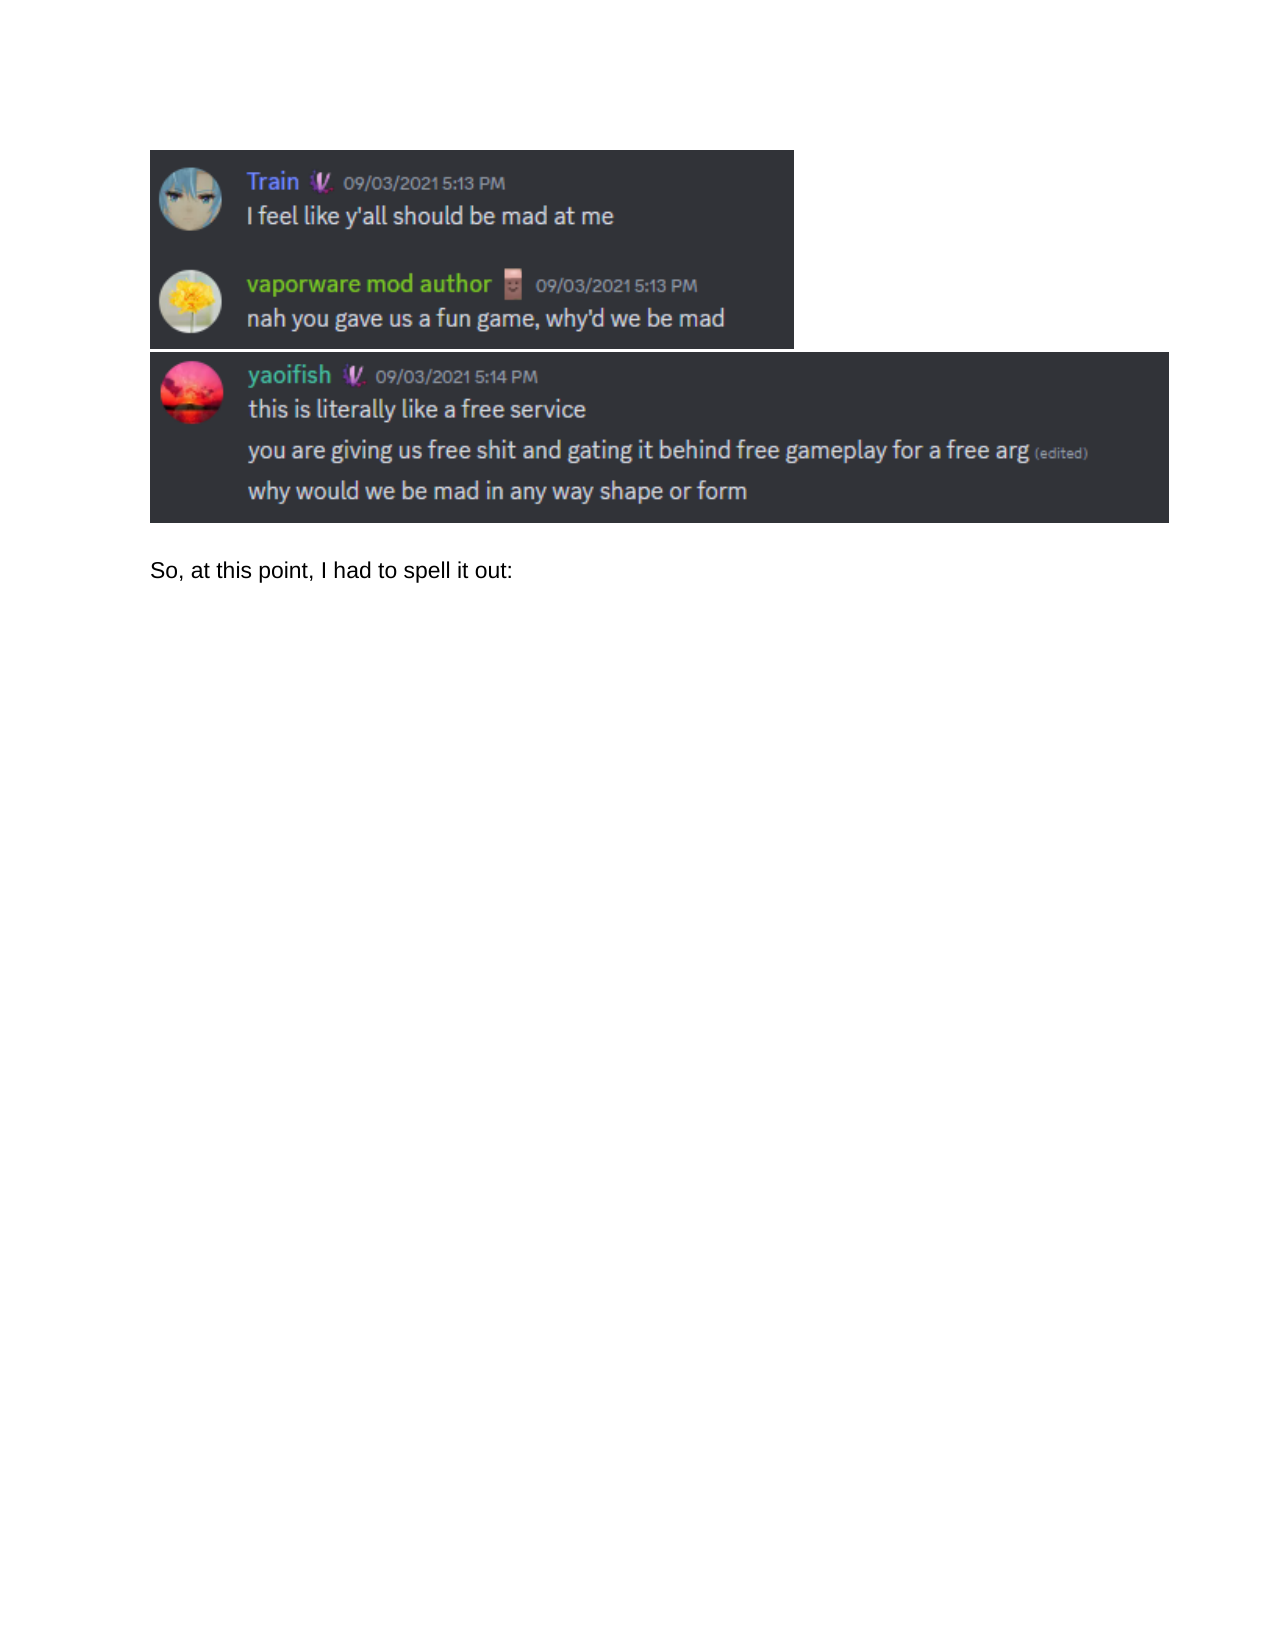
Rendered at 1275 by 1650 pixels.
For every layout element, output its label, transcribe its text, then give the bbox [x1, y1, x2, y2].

picture [150, 150, 794, 349]
picture [150, 352, 1169, 523]
text So, at this point, I had to spell it out: [150, 557, 1125, 583]
